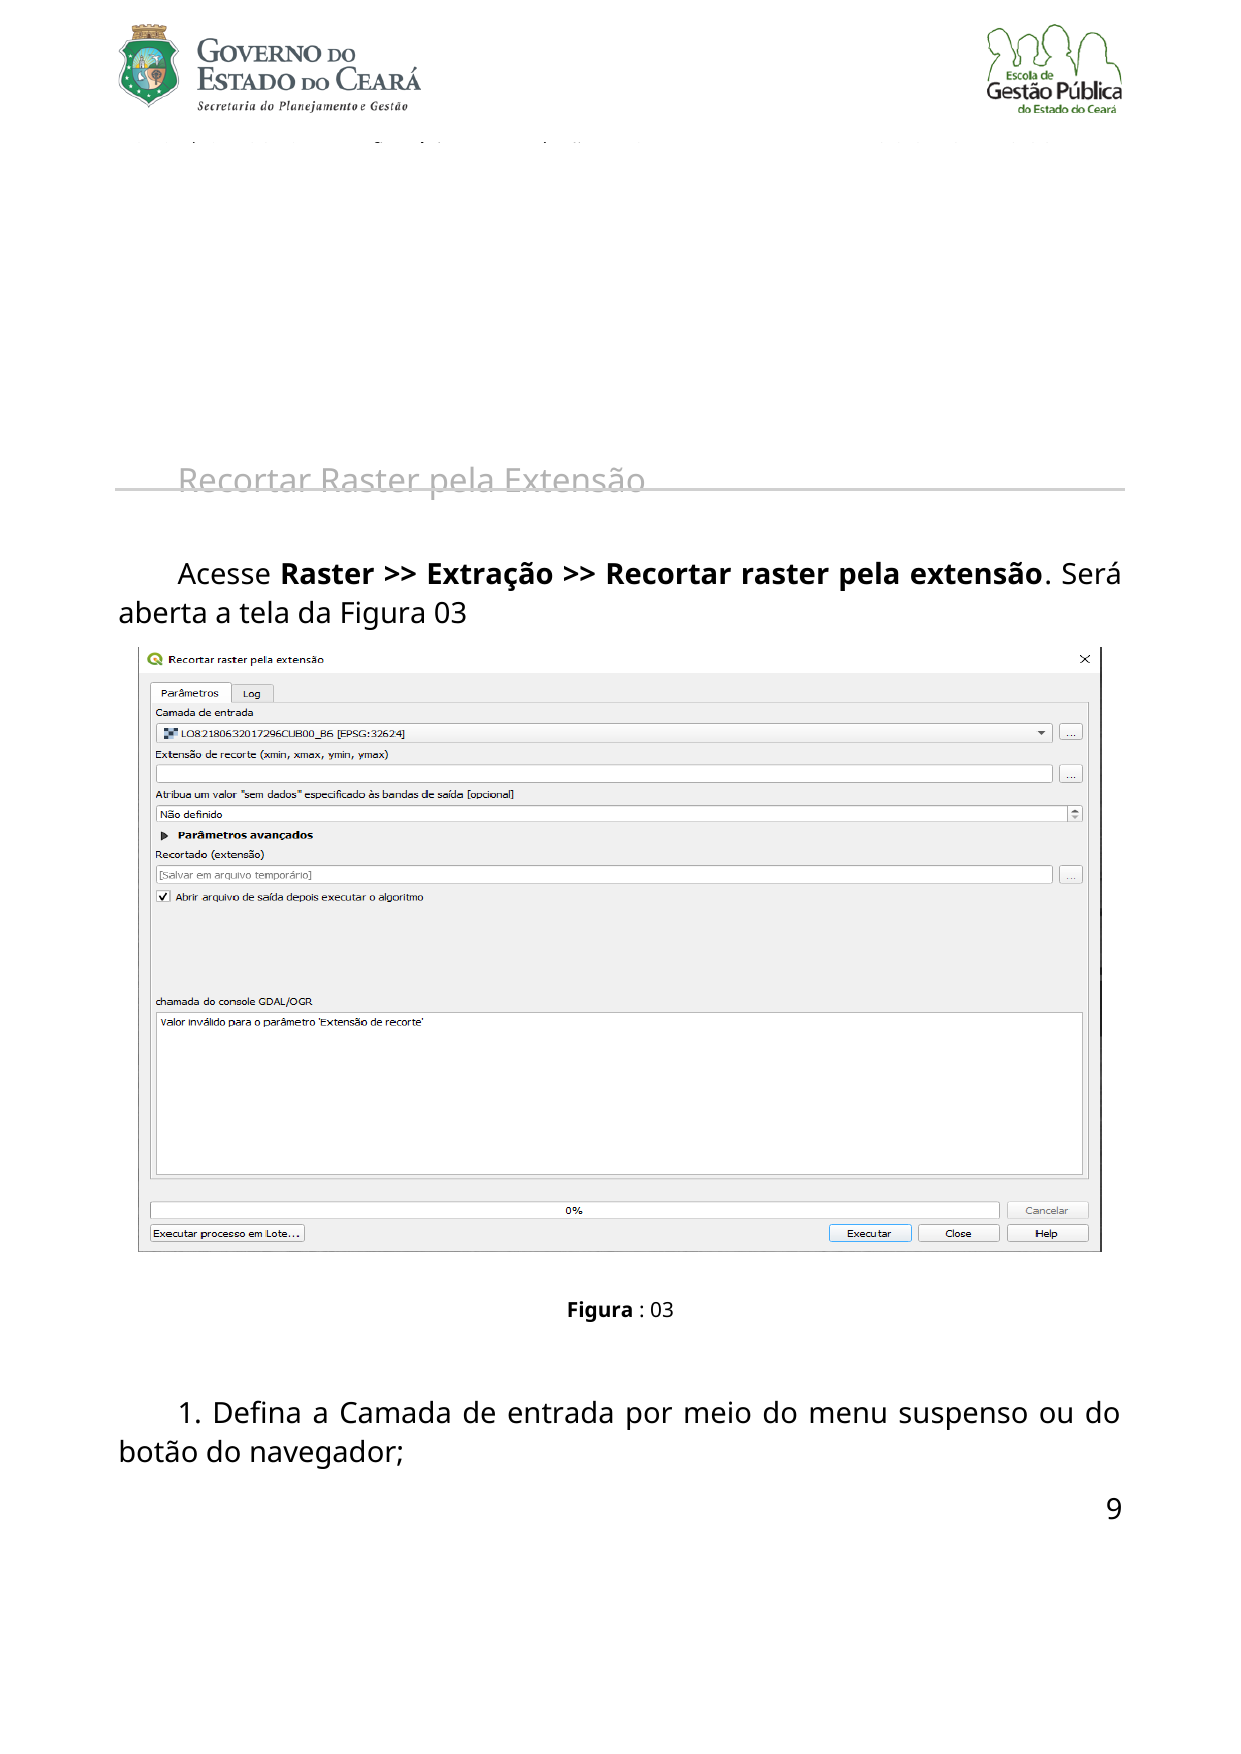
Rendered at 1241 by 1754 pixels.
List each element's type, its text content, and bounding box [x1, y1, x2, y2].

picture [118, 24, 1122, 113]
text 1. Defina a Camada de entrada por meio do menu suspenso ou do botão do navegador; [118, 1392, 1122, 1471]
subtitle Recortar Raster pela Extensão [115, 419, 1125, 488]
picture [138, 647, 1102, 1252]
text Acesse Raster >> Extração >> Recortar raster pela extensão. Será aberta a tela da Figura 03 [118, 553, 1122, 632]
text Figura : 03 [118, 647, 1122, 1323]
